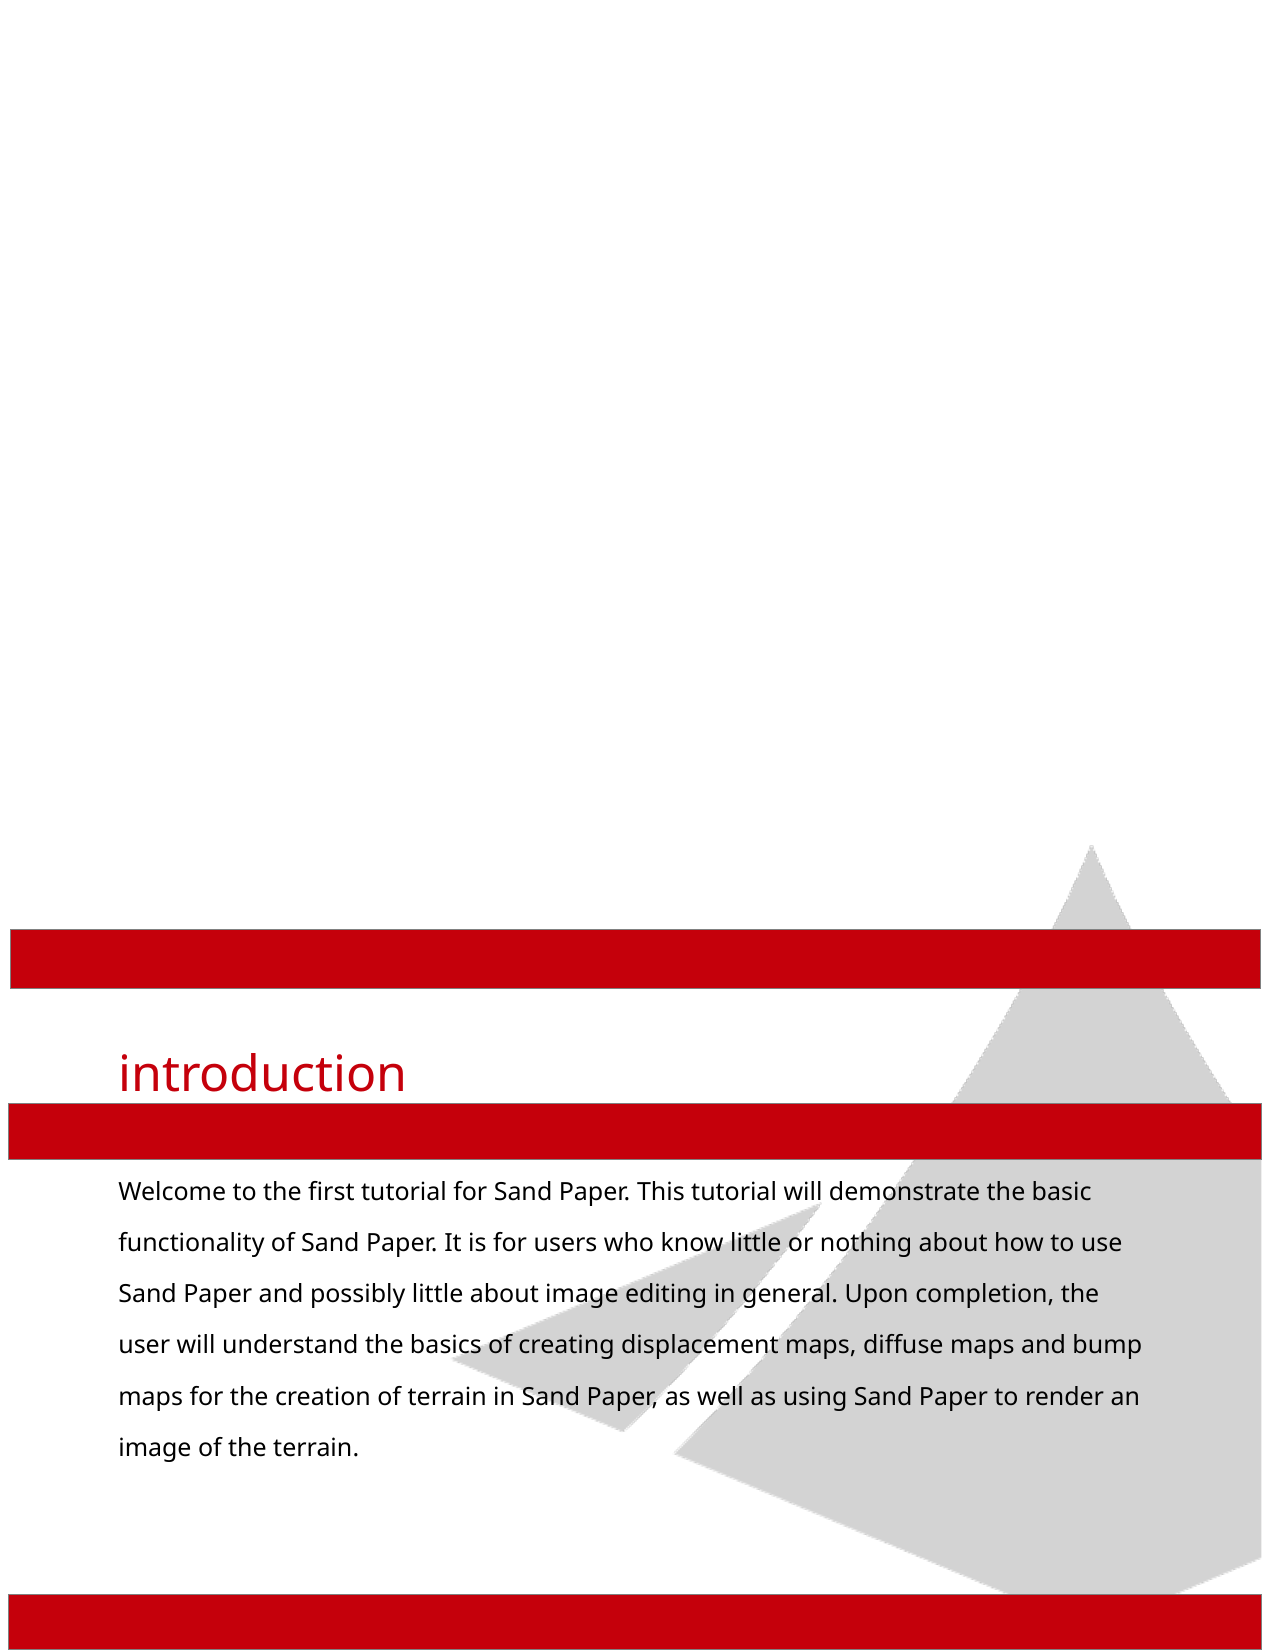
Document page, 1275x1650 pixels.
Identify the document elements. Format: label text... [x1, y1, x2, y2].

list now look similar to Figure 24. If it does not, feel free to undo and [428, 1160, 1262, 1594]
list now look similar to Figure 24. If it does not, feel free to undo and [428, 817, 1262, 1103]
text Welcome to the first tutorial for Sand Paper. This tutorial will demonstrate the basic functionality of Sand Paper. It is for users who know little or nothing about how to use Sand Paper and possibly little about image editing in general. Upon completion, the user will understand the basics of creating displacement maps, diffuse maps and bump maps for the creation of terrain in Sand Paper, as well as using Sand Paper to render an image of the terrain. [118, 1174, 428, 1463]
text introduction [118, 1038, 428, 1103]
